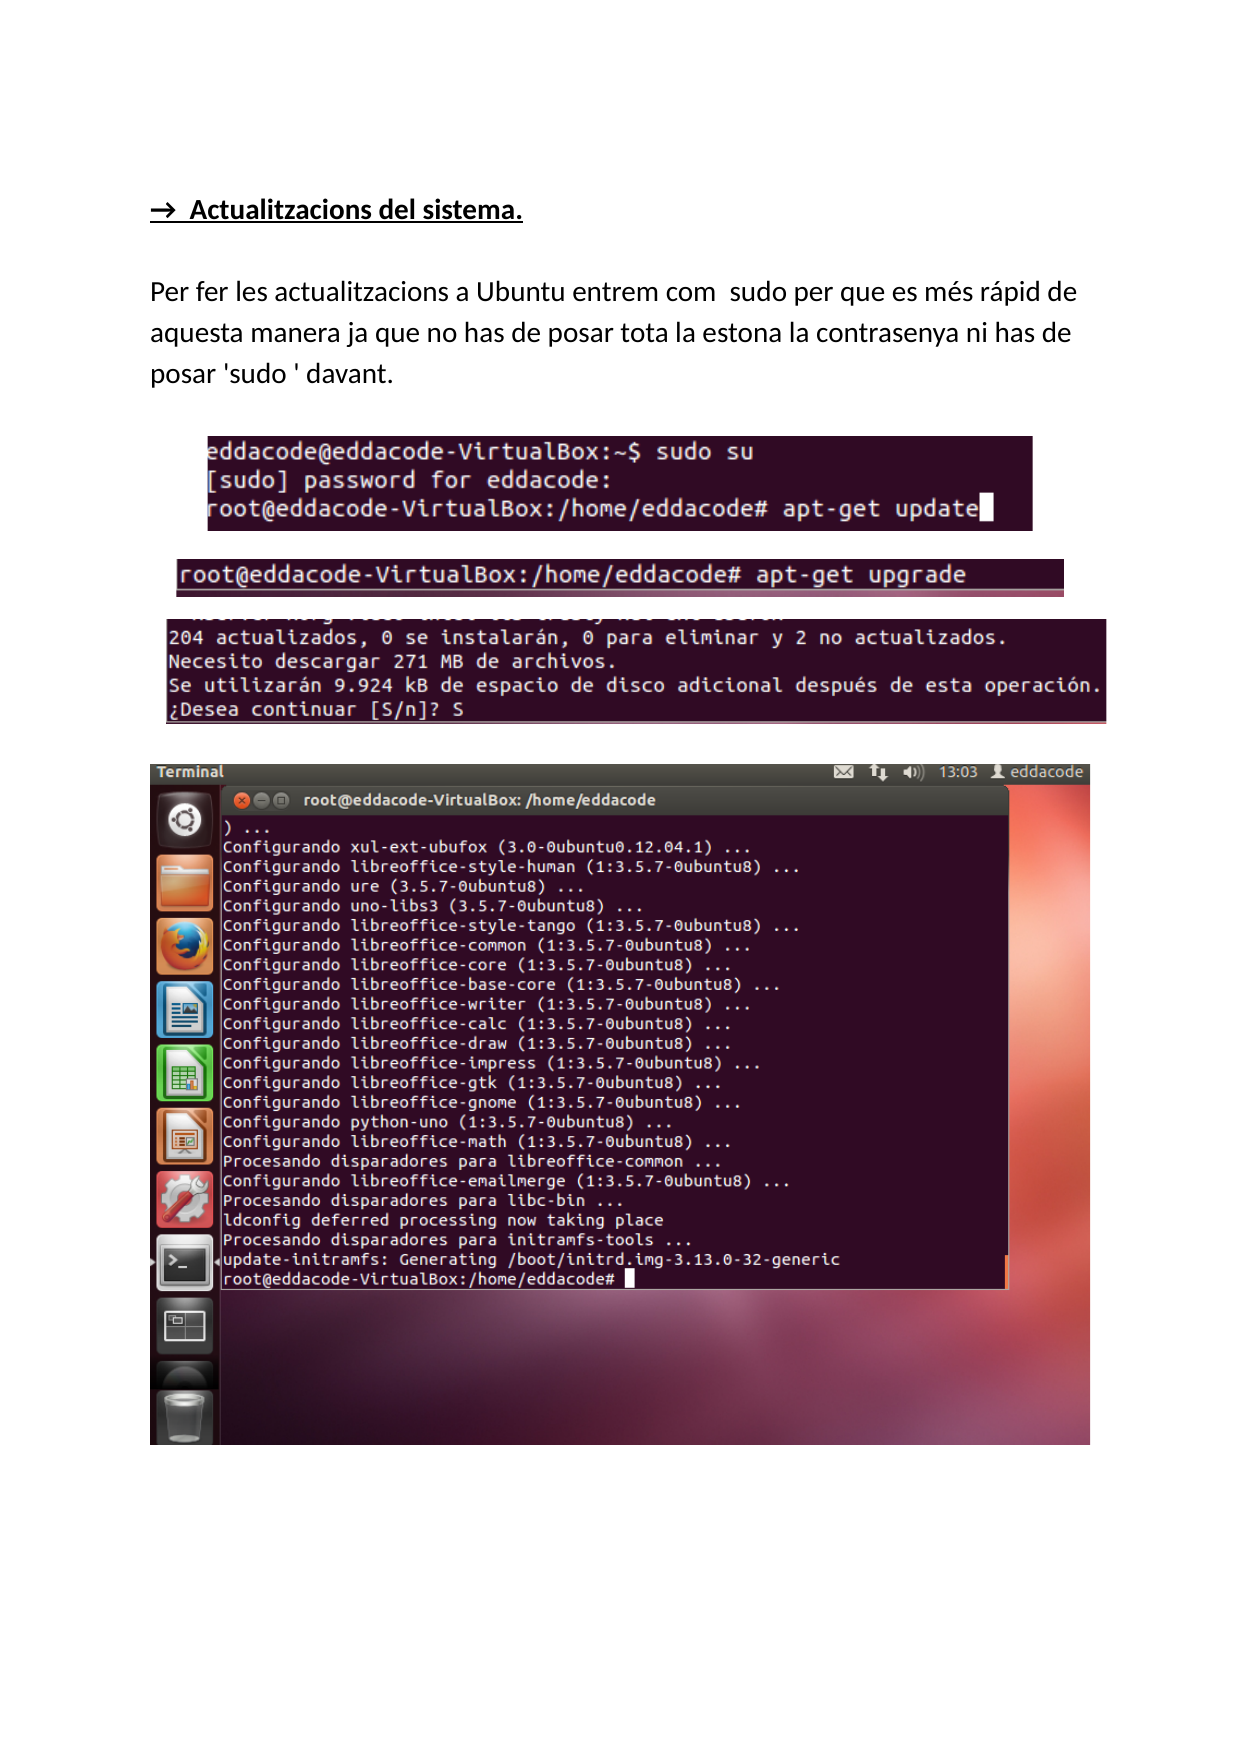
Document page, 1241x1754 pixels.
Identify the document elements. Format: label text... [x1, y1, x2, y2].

picture [207, 436, 1033, 531]
picture [176, 559, 1064, 597]
text → Actualitzacions del sistema. [150, 191, 1090, 227]
text Per fer les actualitzacions a Ubuntu entrem com sudo per que es més rápid de aquesta manera ja que no has de posar tota la estona la contrasenya ni has de posar 'sudo ' davant. [150, 273, 1090, 390]
picture [166, 619, 1107, 724]
picture [150, 764, 1091, 1445]
